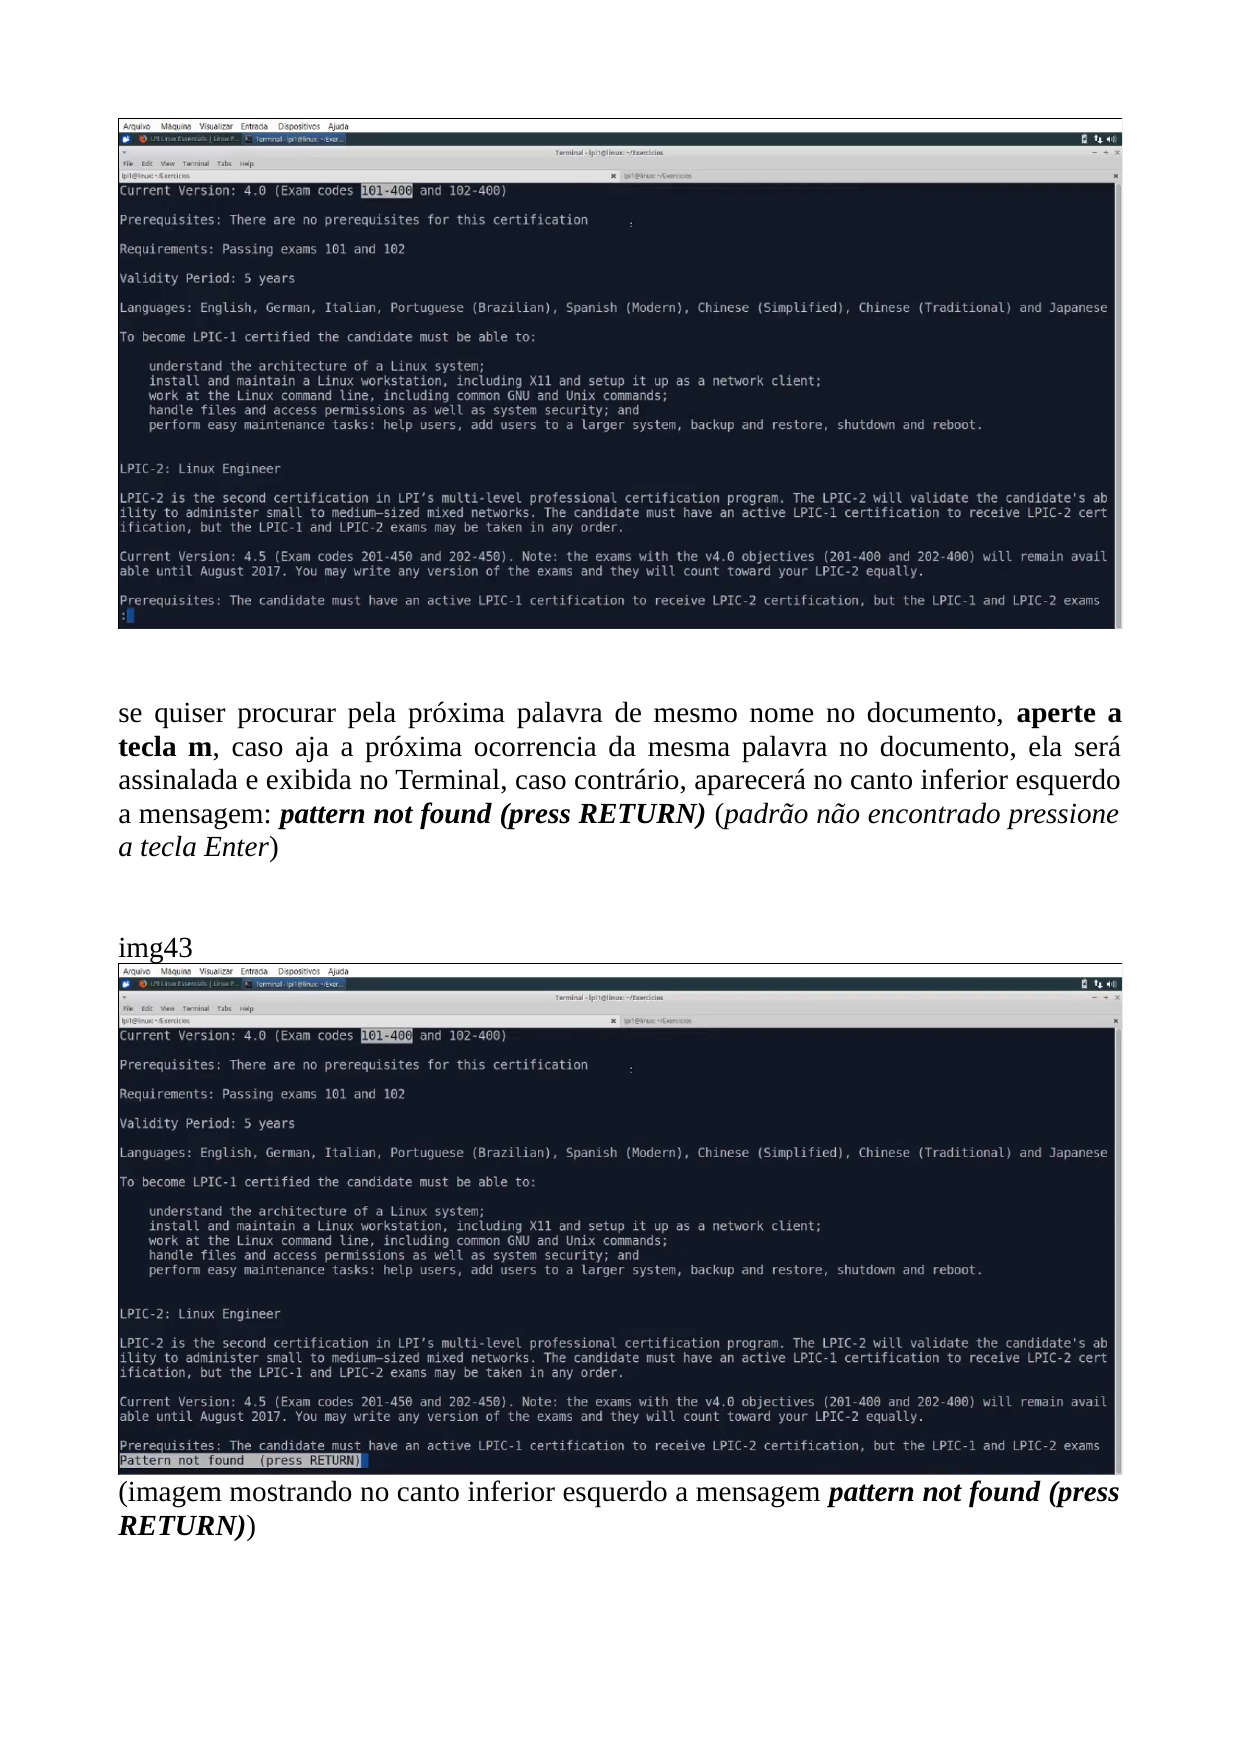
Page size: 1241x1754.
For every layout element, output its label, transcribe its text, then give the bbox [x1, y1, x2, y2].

text (imagem mostrando no canto inferior esquerdo a mensagem pattern not found (press RETURN)) [118, 1475, 1122, 1541]
picture [118, 118, 1123, 629]
text se quiser procurar pela próxima palavra de mesmo nome no documento, aperte a tecla m, caso aja a próxima ocorrencia da mesma palavra no documento, ela será assinalada e exibida no Terminal, caso contrário, aparecerá no canto inferior esquerdo a mensagem: pattern not found (press RETURN) (padrão não encontrado pressione a tecla Enter) [118, 695, 1122, 863]
text img43 [118, 930, 1122, 963]
picture [118, 963, 1123, 1475]
